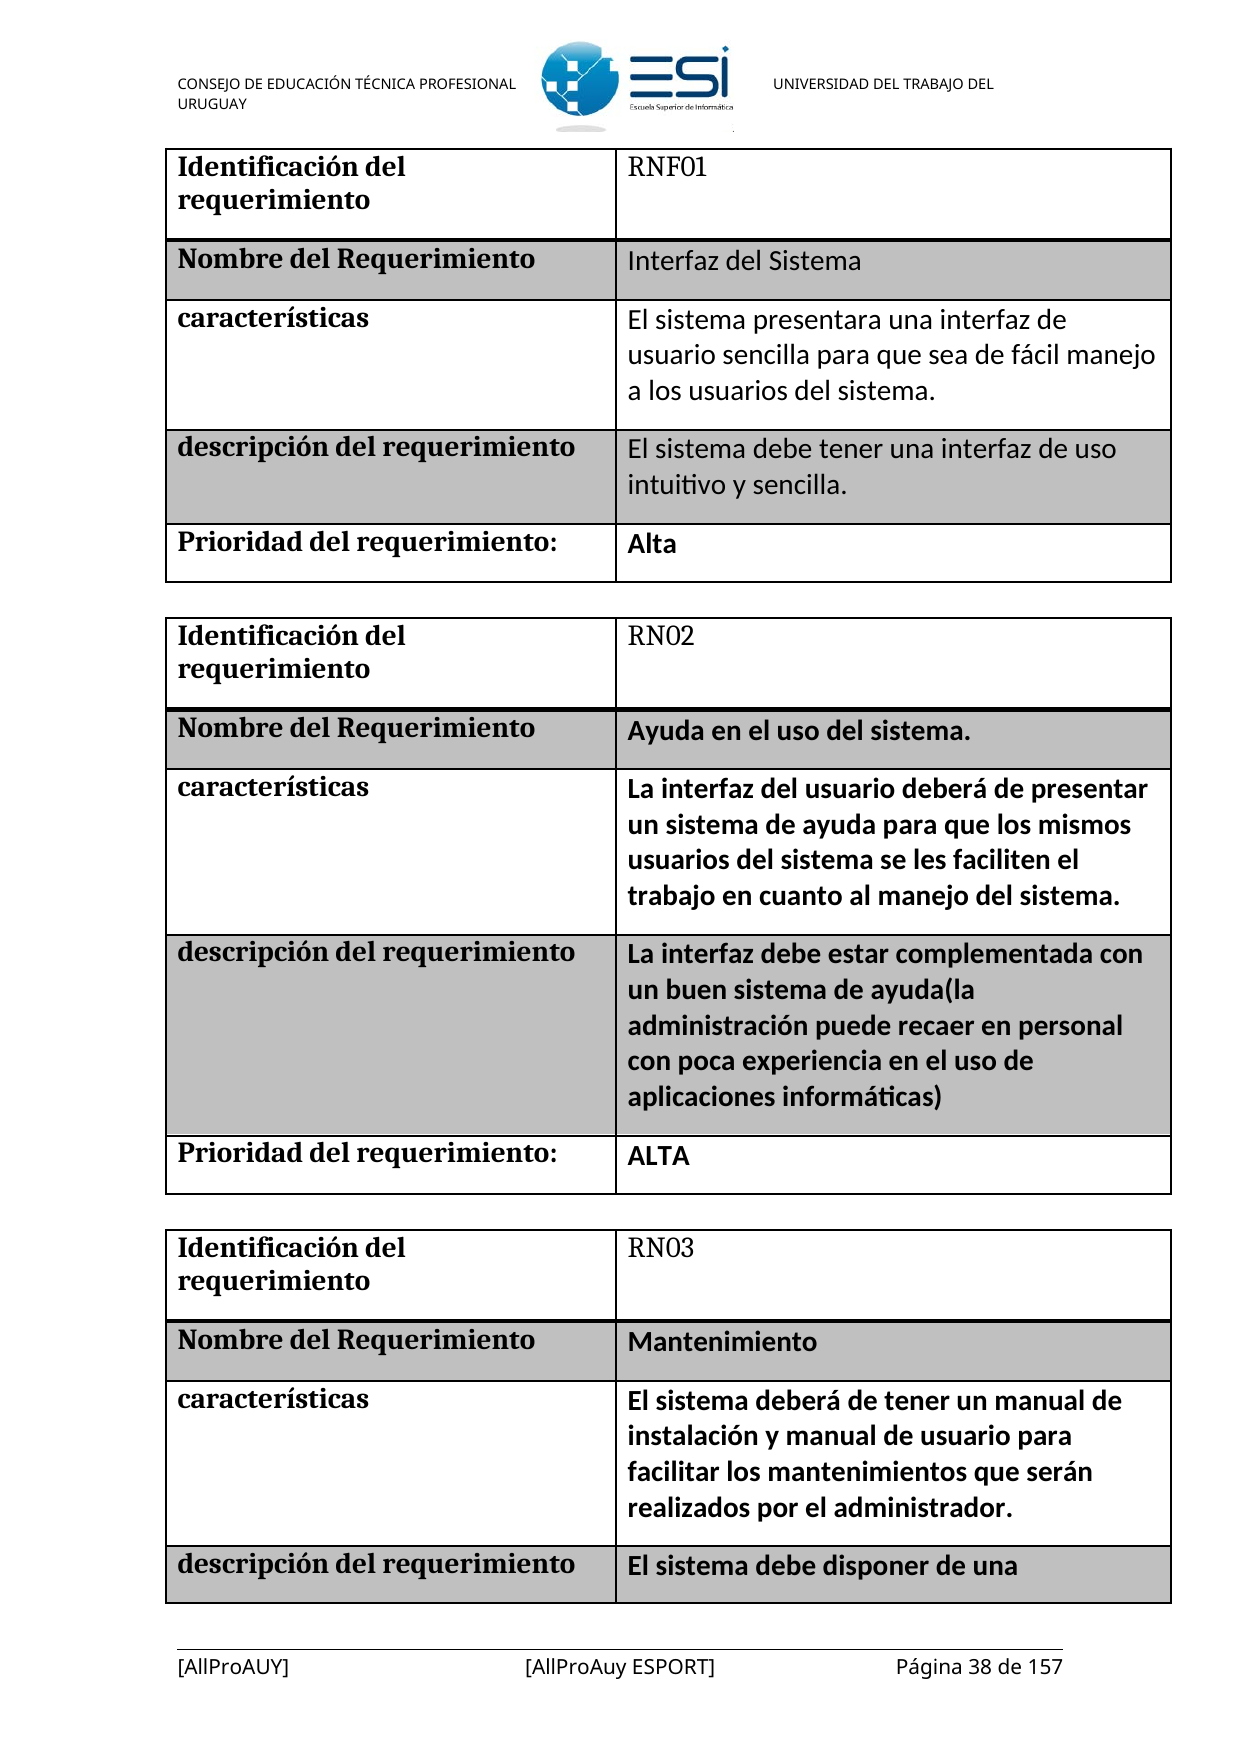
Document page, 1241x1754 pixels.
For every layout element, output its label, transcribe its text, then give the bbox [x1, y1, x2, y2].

table_header RN03 [617, 1231, 1170, 1319]
picture [534, 39, 734, 132]
table_cell El sistema debe tener una interfaz de uso intuitivo y sencilla. [617, 431, 1170, 523]
table_cell Prioridad del requerimiento: [167, 1137, 615, 1193]
table_cell descripción del requerimiento [167, 1547, 615, 1602]
table_cell Ayuda en el uso del sistema. [617, 712, 1170, 768]
table_cell El sistema debe disponer de una [617, 1547, 1170, 1602]
table_cell Mantenimiento [617, 1323, 1170, 1380]
table_cell características [167, 770, 615, 933]
table_cell La interfaz debe estar complementada con un buen sistema de ayuda(la administración puede recaer en personal con poca experiencia en el uso de aplicaciones informáticas) [617, 936, 1170, 1134]
table_header Identificación del requerimiento [167, 619, 615, 707]
table_cell Nombre del Requerimiento [167, 1323, 615, 1380]
table_cell características [167, 301, 615, 428]
table_header Identificación del requerimiento [167, 1231, 615, 1319]
table_cell Nombre del Requerimiento [167, 242, 615, 299]
table_cell ALTA [617, 1137, 1170, 1193]
table_cell La interfaz del usuario deberá de presentar un sistema de ayuda para que los mismos usuarios del sistema se les faciliten el trabajo en cuanto al manejo del sistema. [617, 770, 1170, 933]
table_cell El sistema deberá de tener un manual de instalación y manual de usuario para facilitar los mantenimientos que serán realizados por el administrador. [617, 1382, 1170, 1545]
table_cell Interfaz del Sistema [617, 242, 1170, 299]
table_header RNF01 [617, 150, 1170, 238]
table_header RN02 [617, 619, 1170, 707]
table_cell Alta [617, 525, 1170, 581]
table_cell características [167, 1382, 615, 1545]
table_cell descripción del requerimiento [167, 936, 615, 1134]
table_cell Nombre del Requerimiento [167, 712, 615, 768]
table_cell descripción del requerimiento [167, 431, 615, 523]
table_cell Prioridad del requerimiento: [167, 525, 615, 581]
table_header Identificación del requerimiento [167, 150, 615, 238]
table_cell El sistema presentara una interfaz de usuario sencilla para que sea de fácil manejo a los usuarios del sistema. [617, 301, 1170, 428]
